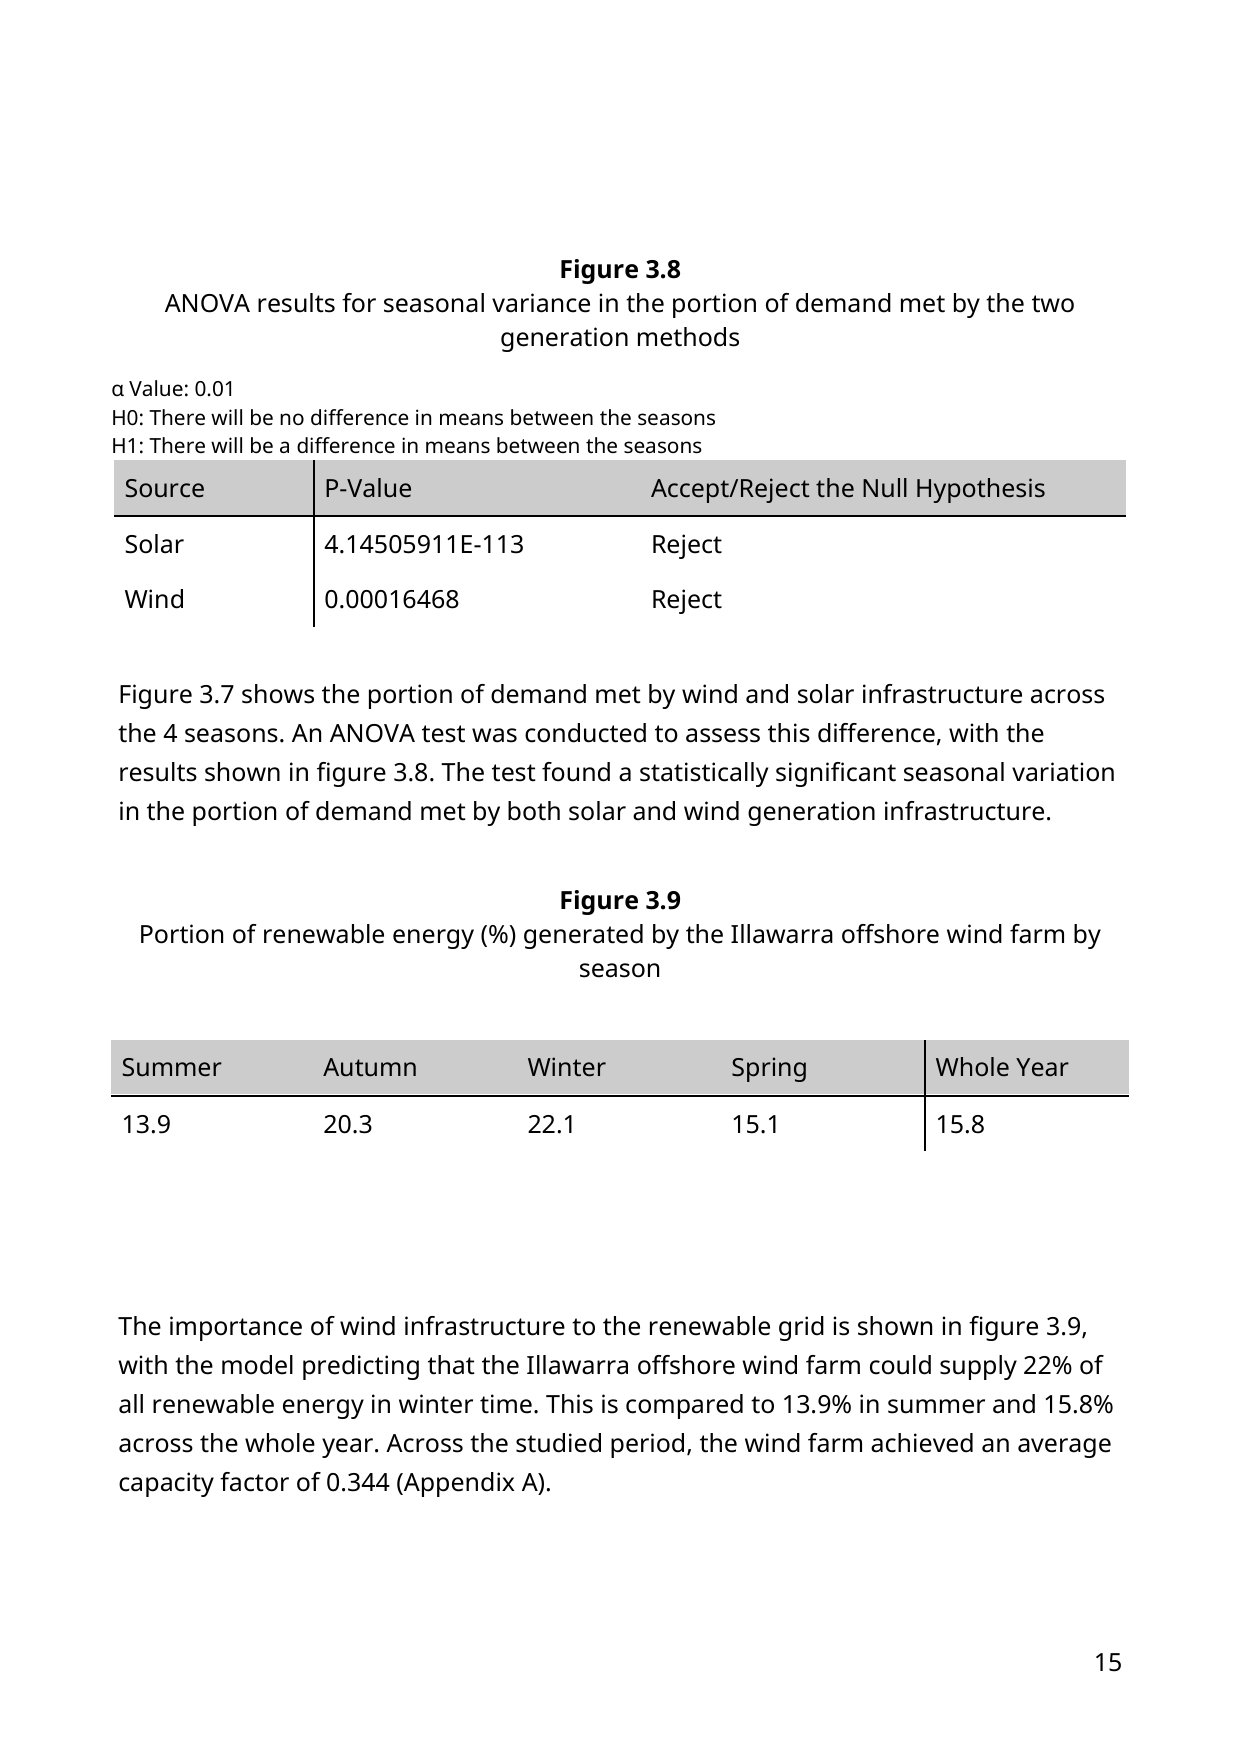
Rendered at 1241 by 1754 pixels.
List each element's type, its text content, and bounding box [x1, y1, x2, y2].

table_header Spring [721, 1040, 924, 1094]
table_cell α Value: 0.01 H0: There will be no difference in means between the seasons H1: There will be a difference in means between the seasons [101, 364, 1139, 637]
table_cell 15.1 [721, 1097, 924, 1151]
table_cell [101, 118, 1139, 241]
table_cell Figure 3.8 ANOVA results for seasonal variance in the portion of demand met by the two generation methods [101, 241, 1139, 364]
table_cell 22.1 [517, 1097, 721, 1151]
table_cell [101, 995, 1139, 1230]
table_cell Solar [114, 517, 313, 572]
table_cell 13.9 [111, 1097, 313, 1151]
text The importance of wind infrastructure to the renewable grid is shown in figure 3.9, with the model predicting that the Illawarra offshore wind farm could supply 22% of all renewable energy in winter time. This is compared to 13.9% in summer and 15.8% across the whole year. Across the studied period, the wind farm achieved an average capacity factor of 0.344 (Appendix A). [118, 1308, 1122, 1499]
table_header Accept/Reject the Null Hypothesis [640, 460, 1126, 515]
table_header Winter [517, 1040, 721, 1094]
table_cell 15.8 [926, 1097, 1129, 1151]
table_cell Reject [640, 572, 1126, 627]
table_header Figure 3.9 Portion of renewable energy (%) generated by the Illawarra offshore wind farm by season [101, 872, 1139, 995]
table_cell 20.3 [313, 1097, 517, 1151]
table_header Whole Year [926, 1040, 1129, 1094]
text Figure 3.7 shows the portion of demand met by wind and solar infrastructure across the 4 seasons. An ANOVA test was conducted to assess this difference, with the results shown in figure 3.8. The test found a statistically significant seasonal variation in the portion of demand met by both solar and wind generation infrastructure. [118, 676, 1122, 828]
table_cell 4.14505911E-113 [315, 517, 640, 572]
table_header Autumn [313, 1040, 517, 1094]
table_cell Wind [114, 572, 313, 627]
table_cell Reject [640, 517, 1126, 572]
table_header P-Value [315, 460, 640, 515]
table_cell 0.00016468 [315, 572, 640, 627]
table_header Source [114, 460, 313, 515]
table_header Summer [111, 1040, 313, 1094]
